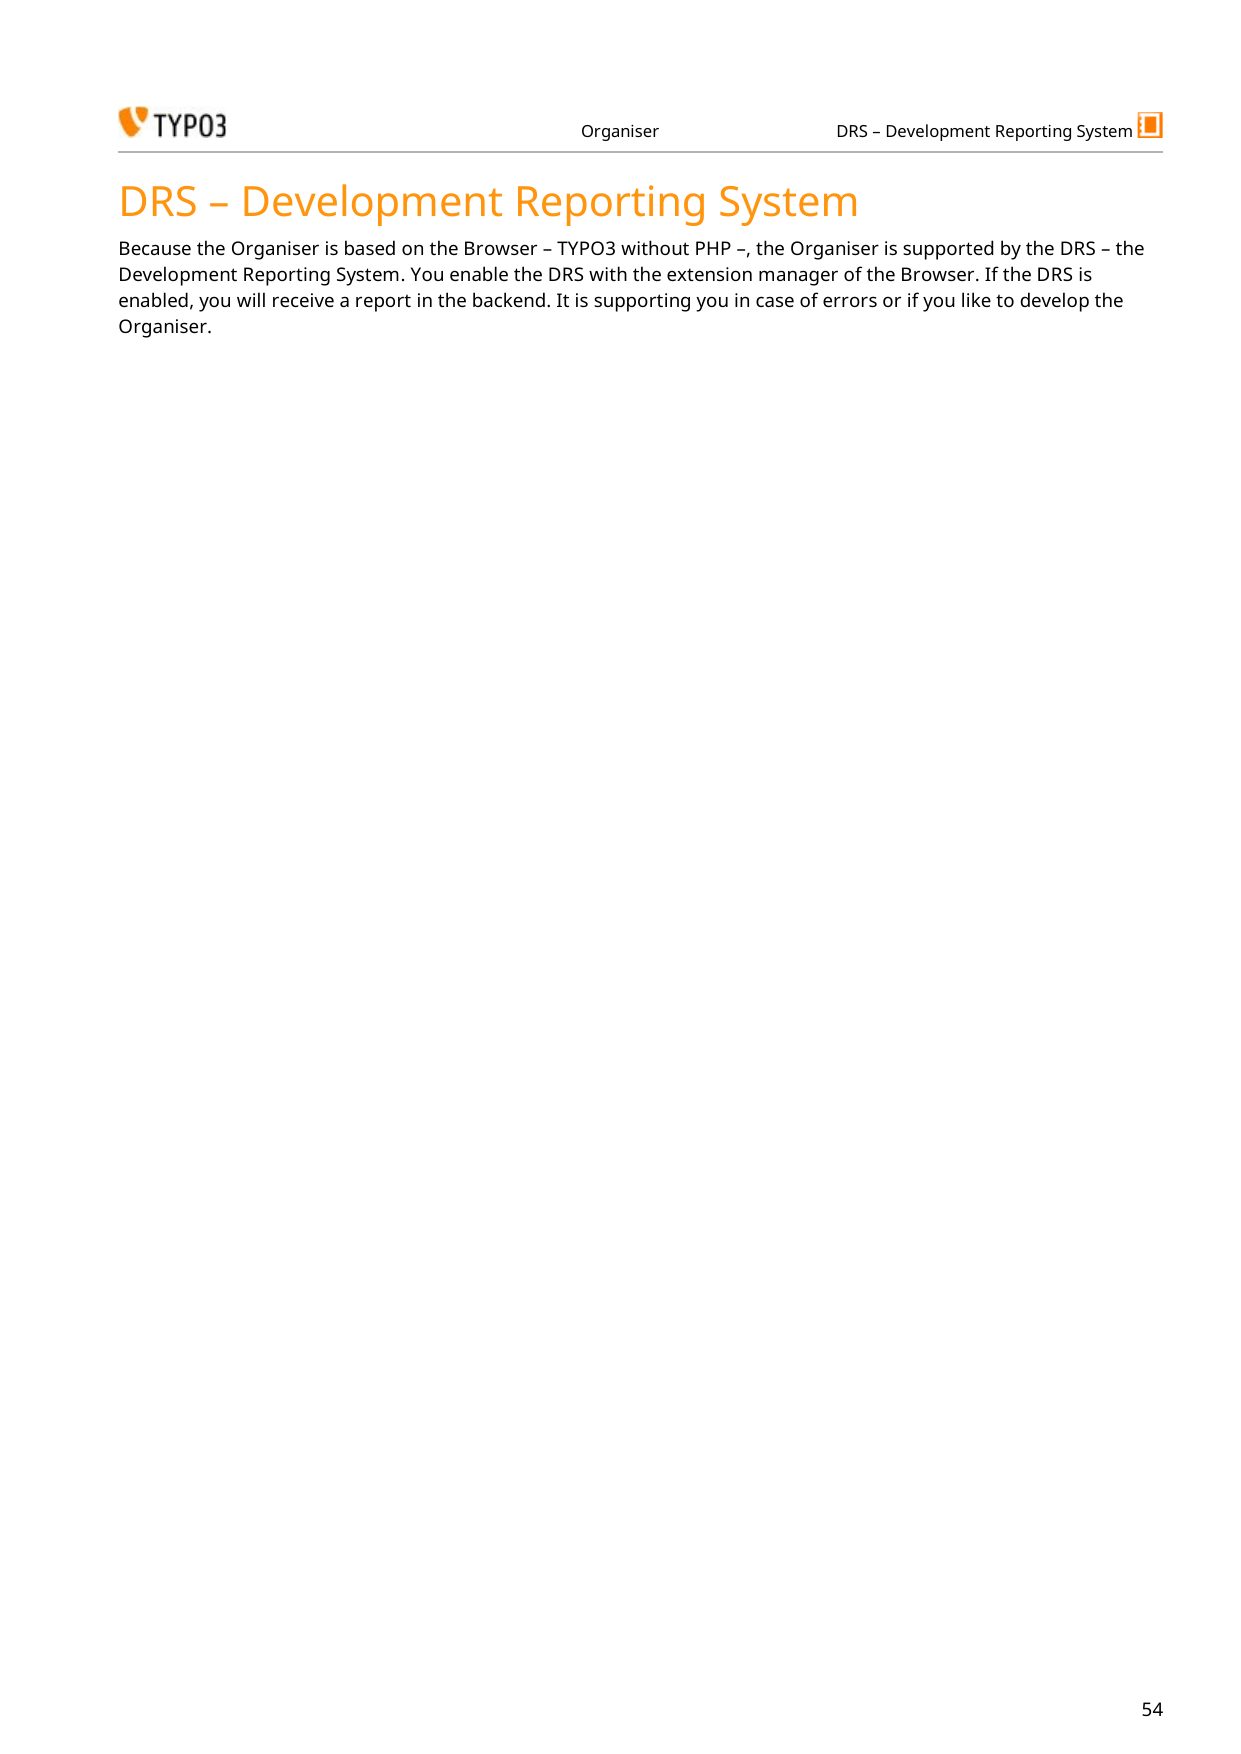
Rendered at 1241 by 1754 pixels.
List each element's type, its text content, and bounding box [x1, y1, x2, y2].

picture [1137, 112, 1163, 138]
text Because the Organiser is based on the Browser – TYPO3 without PHP –, the Organiser is supported by the DRS – the Development Reporting System. You enable the DRS with the extension manager of the Browser. If the DRS is enabled, you will receive a report in the backend. It is supporting you in case of errors or if you like to develop the Organiser. [118, 234, 1163, 339]
subtitle DRS – Development Reporting System [118, 172, 1163, 229]
picture [118, 106, 227, 138]
